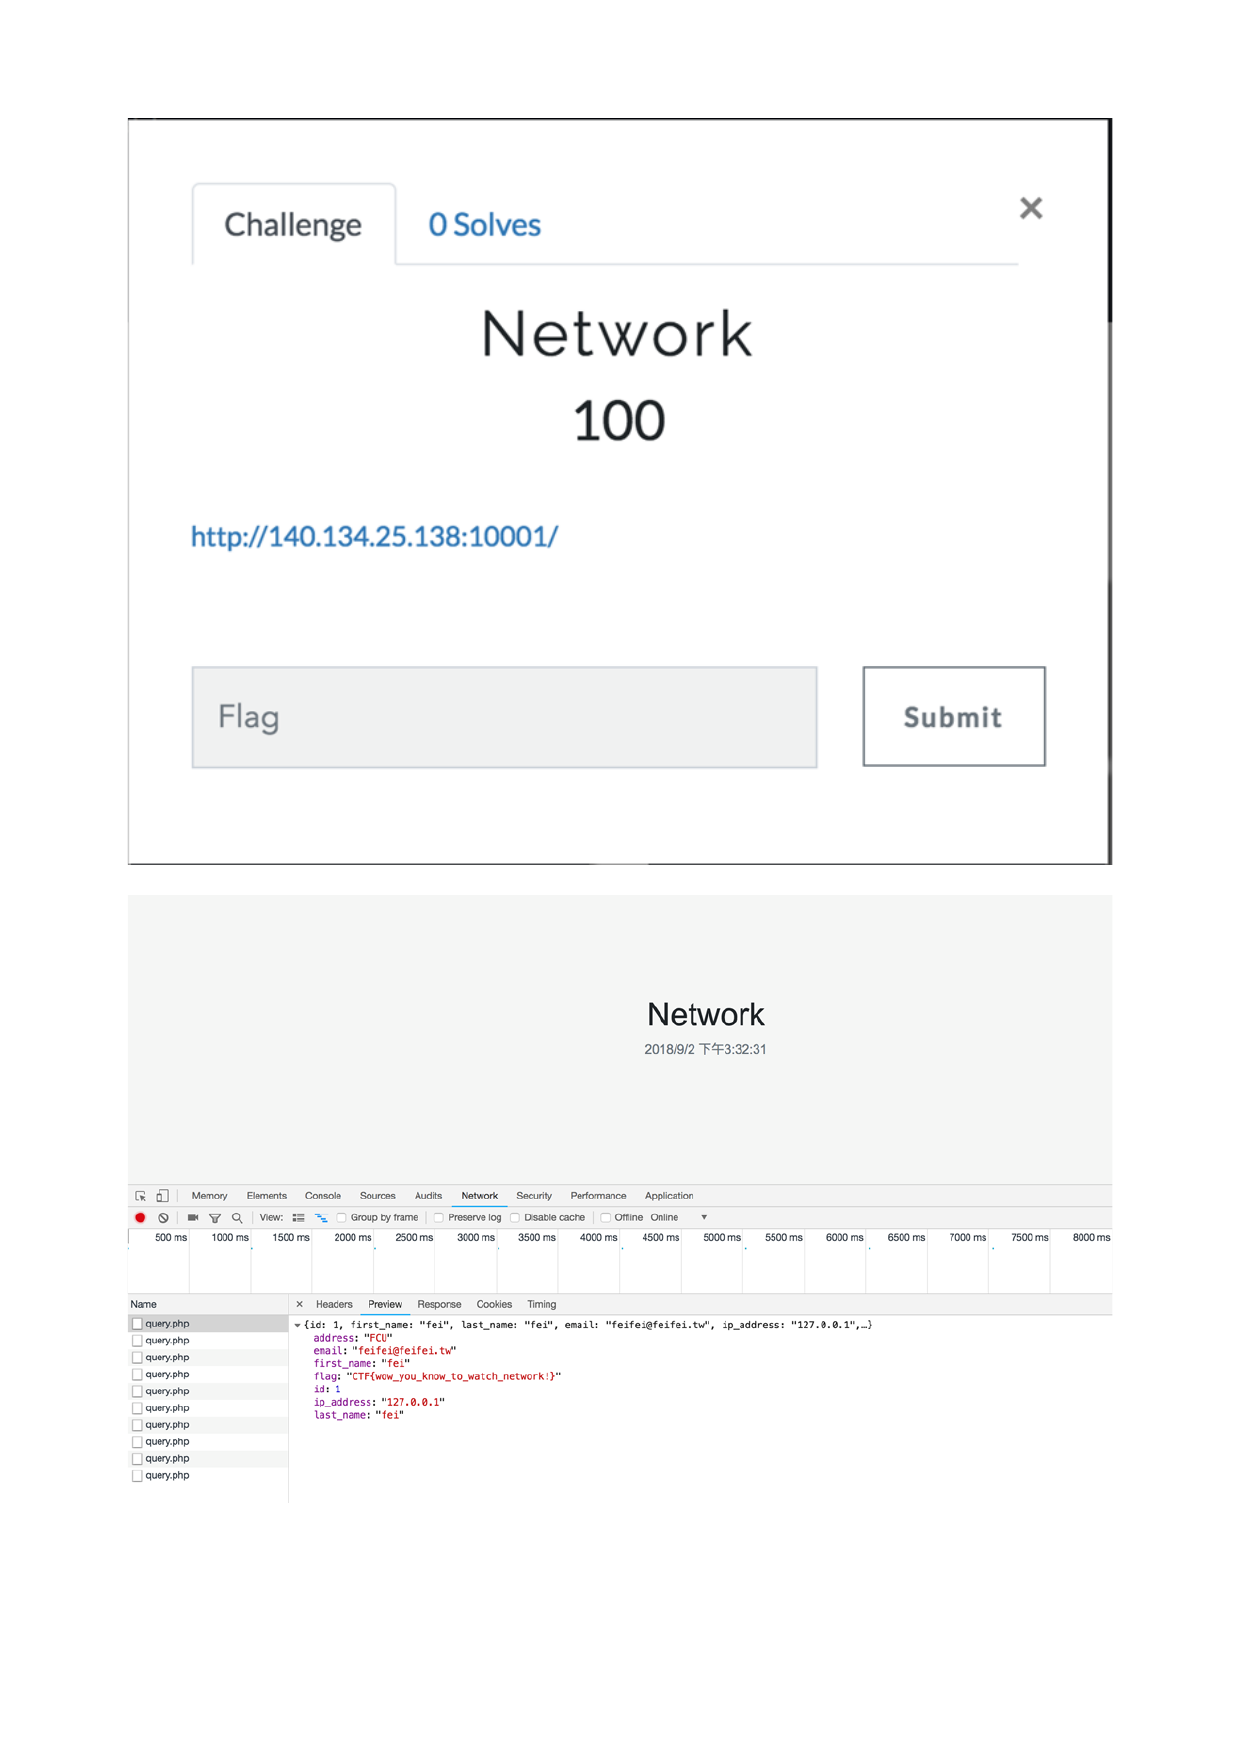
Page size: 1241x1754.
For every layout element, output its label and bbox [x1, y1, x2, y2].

picture [127, 118, 1113, 865]
picture [127, 895, 1113, 1503]
